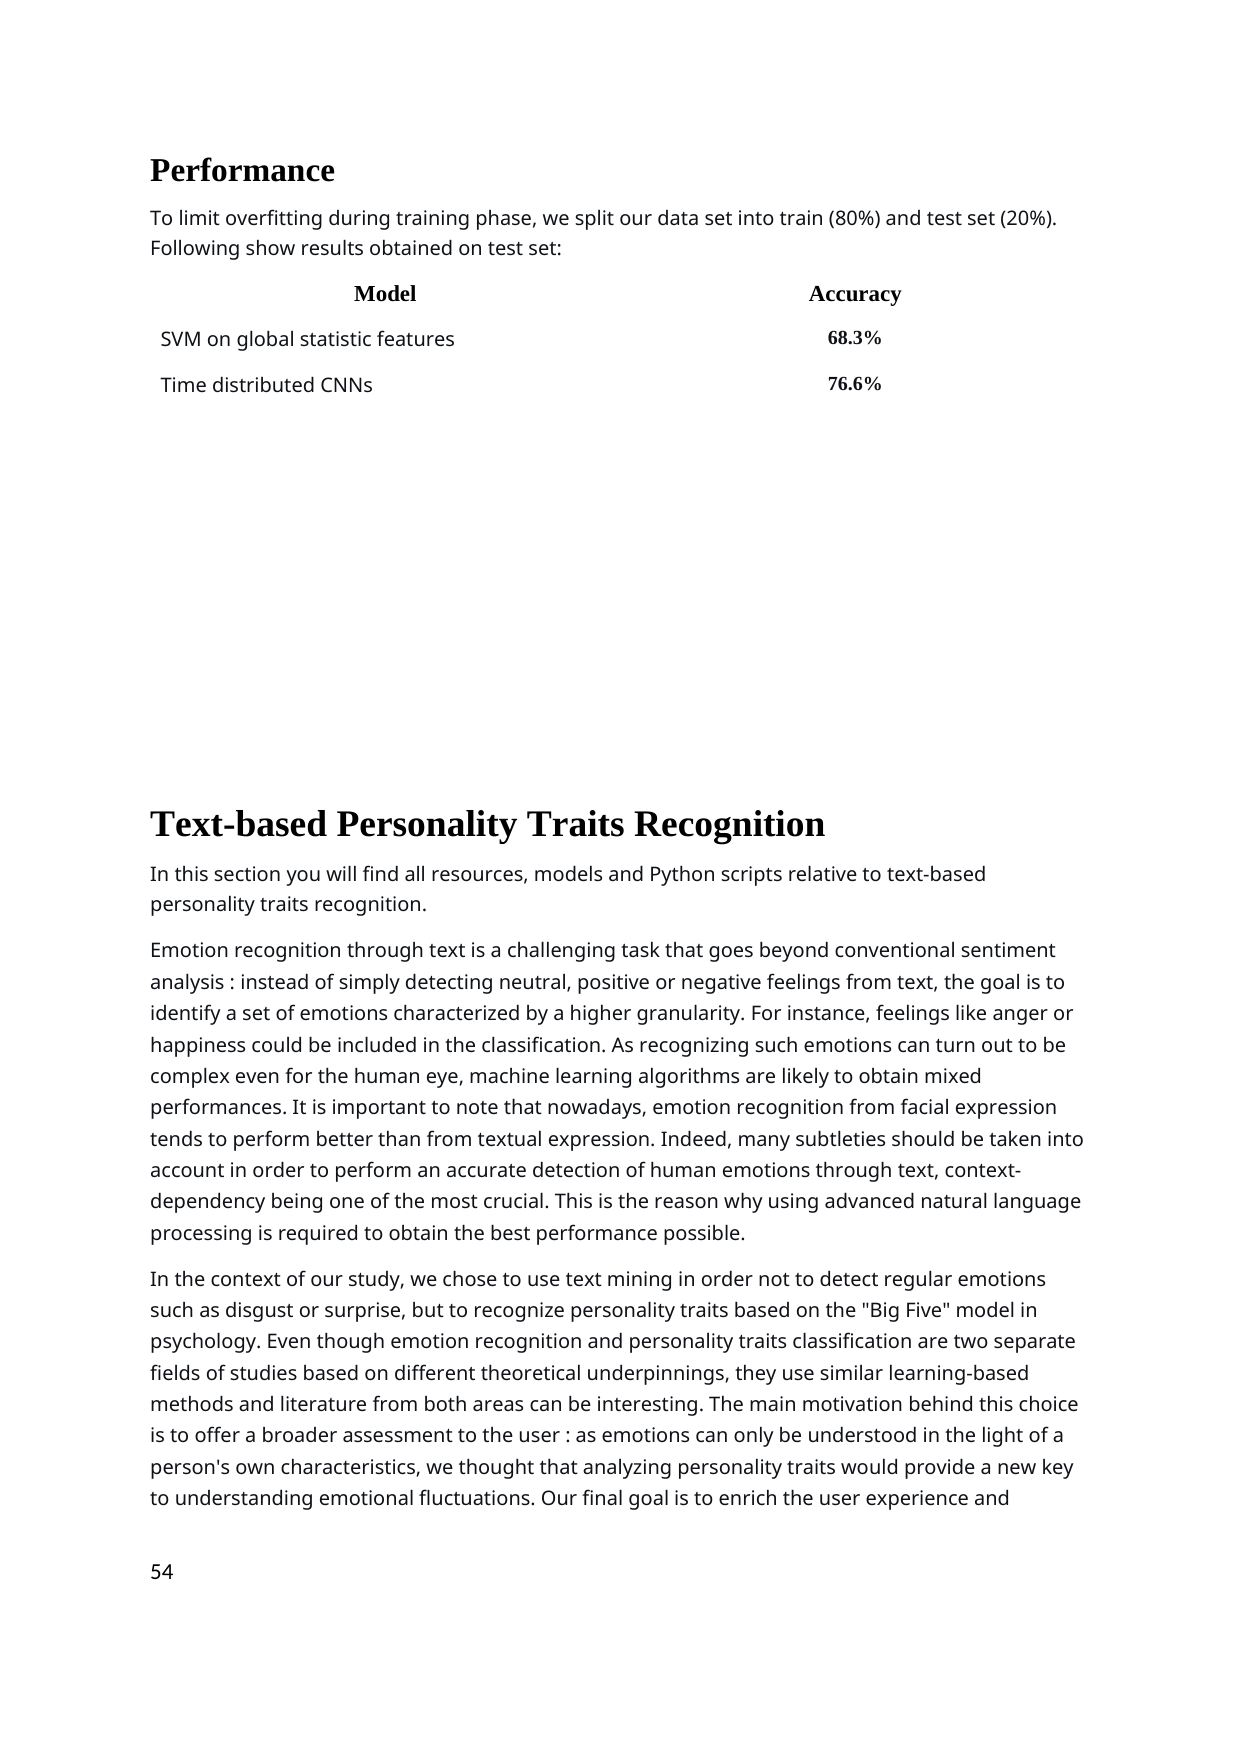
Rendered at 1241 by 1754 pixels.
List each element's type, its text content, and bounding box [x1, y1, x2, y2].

text In this section you will find all resources, models and Python scripts relative to text-based personality traits recognition. [150, 860, 1090, 918]
table_header Model [150, 280, 620, 326]
subtitle Performance [150, 150, 1090, 188]
text In the context of our study, we chose to use text mining in order not to detect regular emotions such as disgust or surprise, but to recognize personality traits based on the "Big Five" model in psychology. Even though emotion recognition and personality traits classification are two separate fields of studies based on different theoretical underpinnings, they use similar learning-based methods and literature from both areas can be interesting. The main motivation behind this choice is to offer a broader assessment to the user : as emotions can only be understood in the light of a person's own characteristics, we thought that analyzing personality traits would provide a new key to understanding emotional fluctuations. Our final goal is to enrich the user experience and [150, 1265, 1090, 1511]
table_cell SVM on global statistic features [150, 326, 620, 372]
table_cell 76.6% [620, 372, 1090, 418]
table_cell 68.3% [620, 326, 1090, 372]
table_header Accuracy [620, 280, 1090, 326]
text Emotion recognition through text is a challenging task that goes beyond conventional sentiment analysis : instead of simply detecting neutral, positive or negative feelings from text, the goal is to identify a set of emotions characterized by a higher granularity. For instance, feelings like anger or happiness could be included in the classification. As recognizing such emotions can turn out to be complex even for the human eye, machine learning algorithms are likely to obtain mixed performances. It is important to note that nowadays, emotion recognition from facial expression tends to perform better than from textual expression. Indeed, many subtleties should be taken into account in order to perform an accurate detection of human emotions through text, context-dependency being one of the most crucial. This is the reason why using advanced natural language processing is required to obtain the best performance possible. [150, 937, 1090, 1246]
text To limit overfitting during training phase, we split our data set into train (80%) and test set (20%). Following show results obtained on test set: [150, 204, 1090, 262]
subtitle Text-based Personality Traits Recognition [150, 801, 1090, 844]
table_cell Time distributed CNNs [150, 372, 620, 418]
